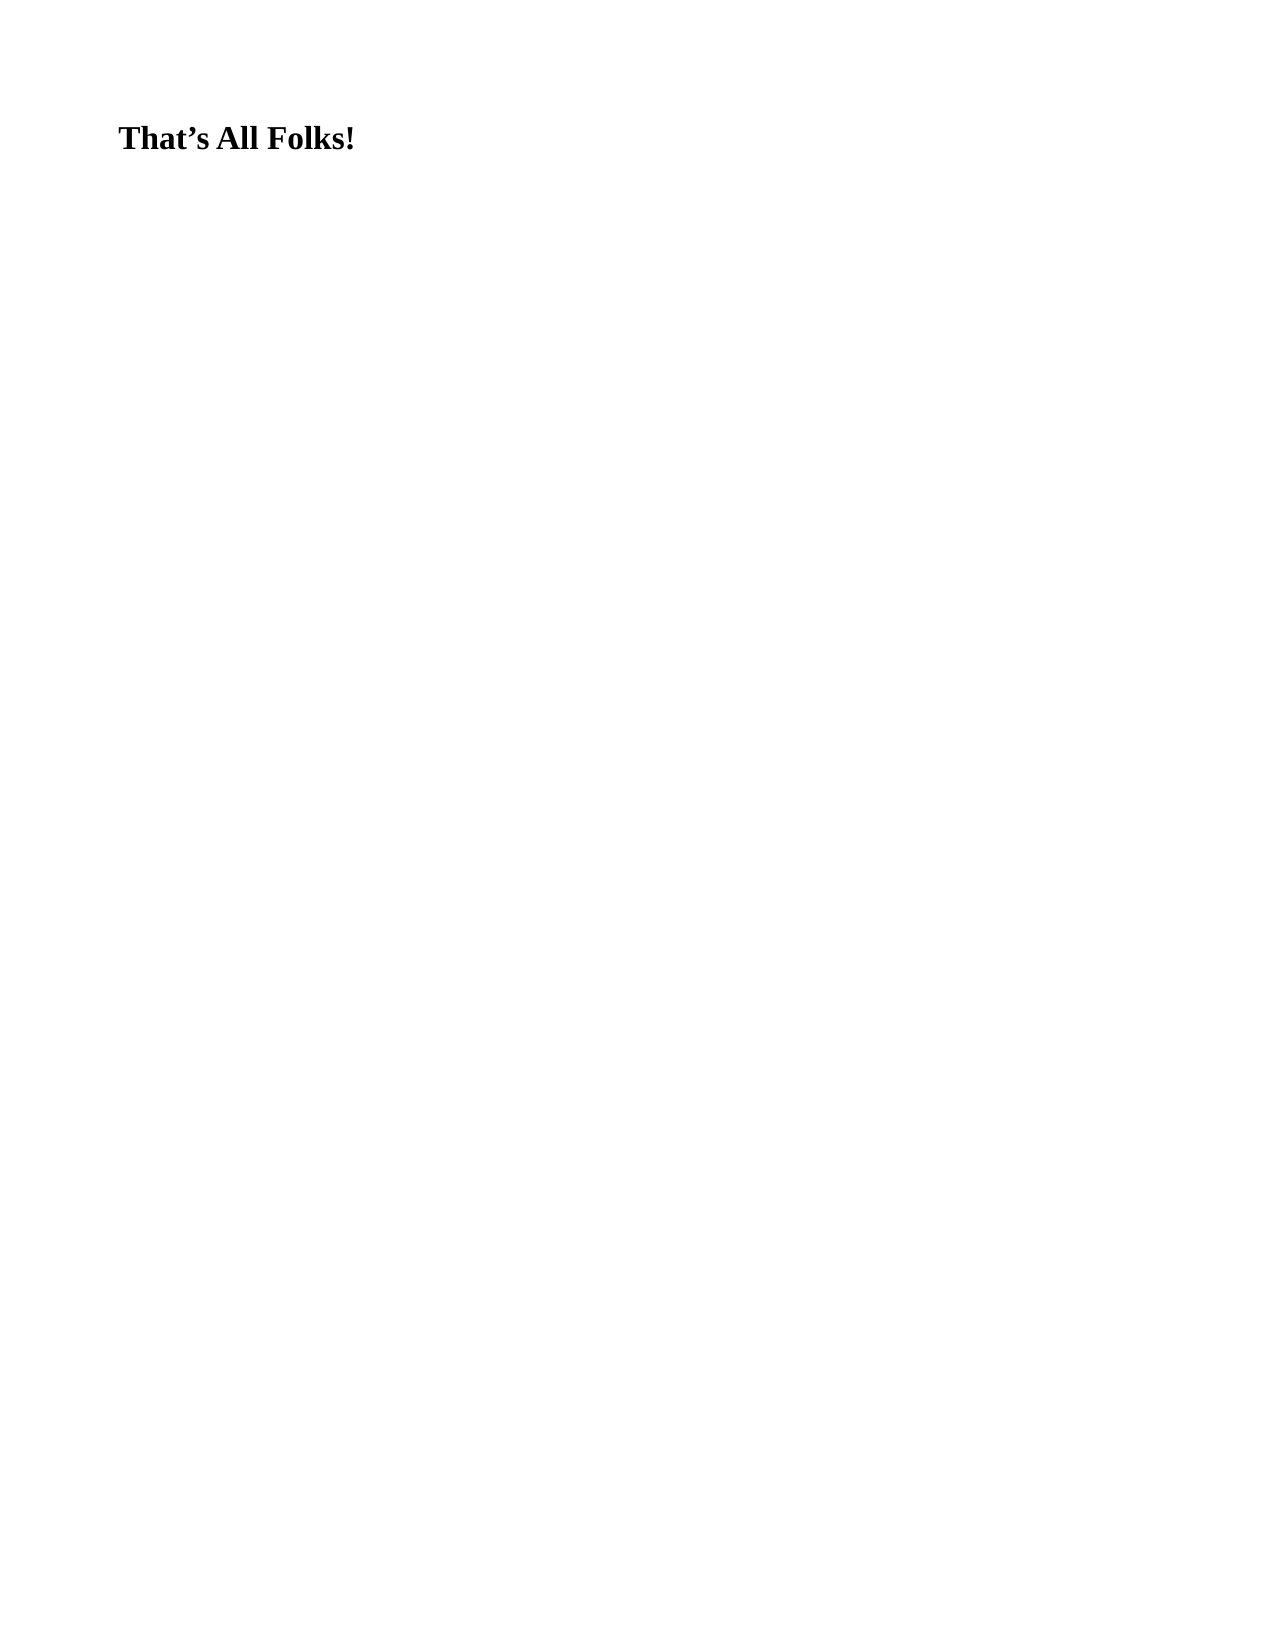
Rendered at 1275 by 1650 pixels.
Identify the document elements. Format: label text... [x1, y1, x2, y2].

text That’s All Folks! [118, 118, 1157, 156]
